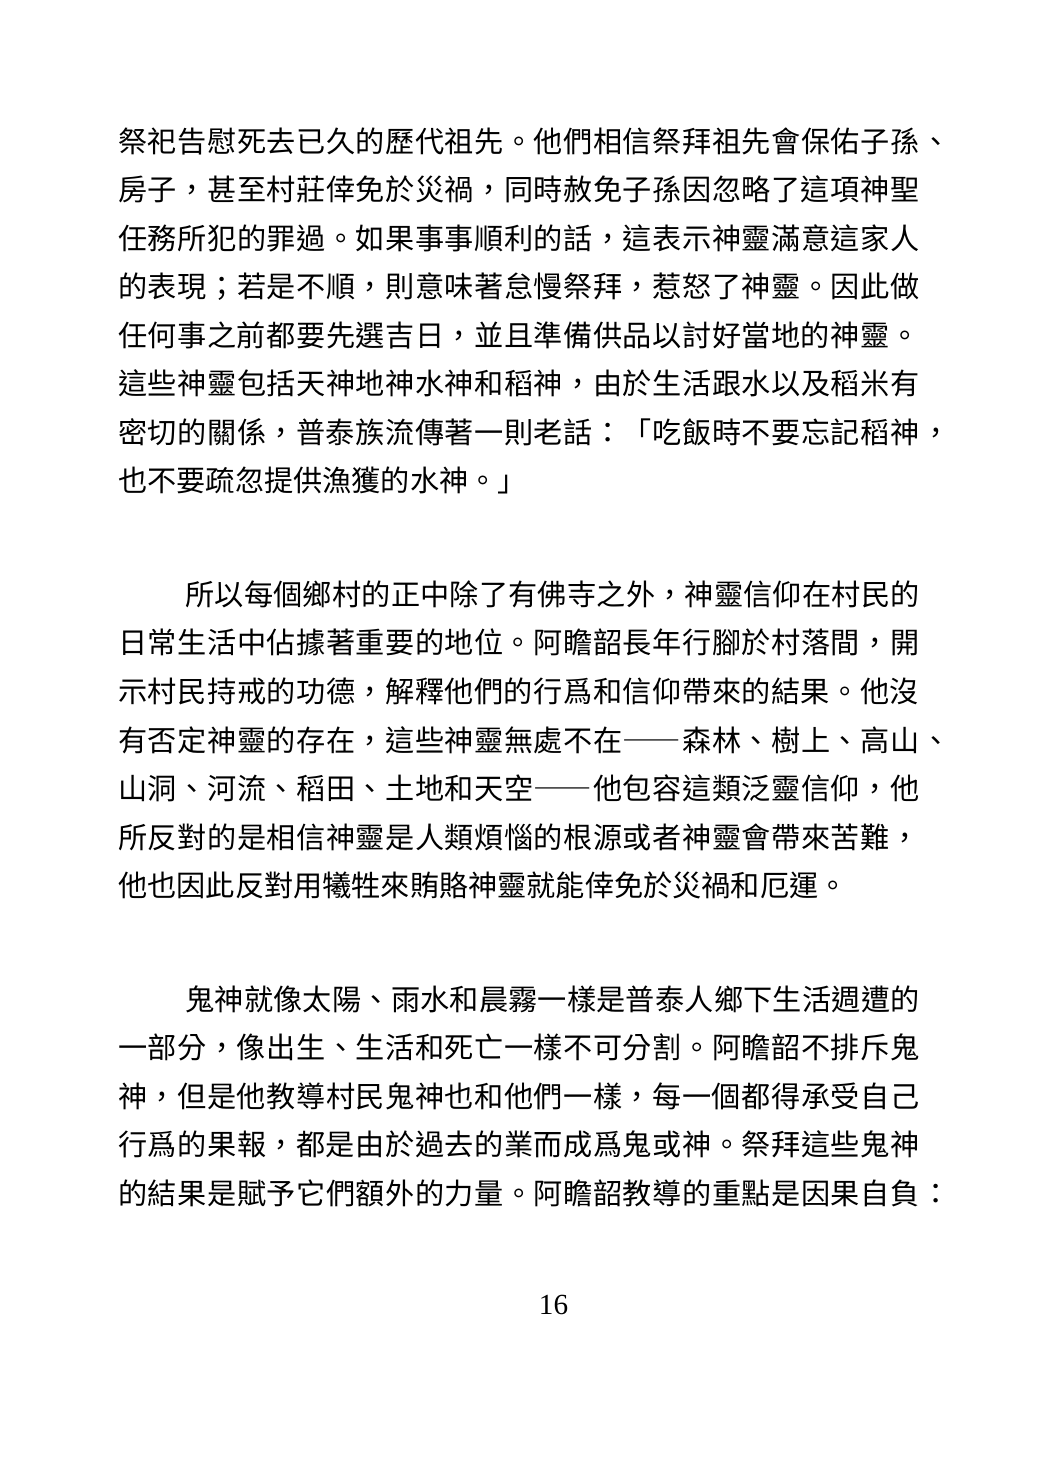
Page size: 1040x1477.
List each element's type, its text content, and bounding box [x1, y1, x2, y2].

text 所以每個鄉村的正中除了有佛寺之外，神靈信仰在村民的日常生活中佔據著重要的地位。阿瞻韶長年行腳於村落間，開示村民持戒的功德，解釋他們的行爲和信仰帶來的結果。他沒有否定神靈的存在，這些神靈無處不在——森林、樹上、高山、山洞、河流、稻田、土地和天空——他包容這類泛靈信仰，他所反對的是相信神靈是人類煩惱的根源或者神靈會帶來苦難，他也因此反對用犧牲來賄賂神靈就能倖免於災禍和厄運。 [118, 571, 921, 905]
text 鬼神就像太陽、雨水和晨霧一樣是普泰人鄉下生活週遭的一部分，像出生、生活和死亡一樣不可分割。阿瞻韶不排斥鬼神，但是他教導村民鬼神也和他們一樣，每一個都得承受自己行爲的果報，都是由於過去的業而成爲鬼或神。祭拜這些鬼神的結果是賦予它們額外的力量。阿瞻韶教導的重點是因果自負：喜悅或悲傷；快樂或痛苦；擁有或匱乏；這一切都是個人過去所造的業和目前行爲的結果。 [118, 976, 921, 1213]
text 遠在接受佛教之前，普泰族就已信仰祖先和崇拜神靈。他們宰殺牲畜祭拜森林守護神和祖先的亡靈。普泰人祭祖信仰根深蒂固，供奉先人的神龕成了生活中最重要的部分，每天都得祭祀告慰死去已久的歷代祖先。他們相信祭拜祖先會保佑子孫、房子，甚至村莊倖免於災禍，同時赦免子孫因忽略了這項神聖任務所犯的罪過。如果事事順利的話，這表示神靈滿意這家人的表現；若是不順，則意味著怠慢祭拜，惹怒了神靈。因此做任何事之前都要先選吉日，並且準備供品以討好當地的神靈。這些神靈包括天神地神水神和稻神，由於生活跟水以及稻米有密切的關係，普泰族流傳著一則老話：「吃飯時不要忘記稻神，也不要疏忽提供漁獲的水神。」 [118, 118, 921, 500]
